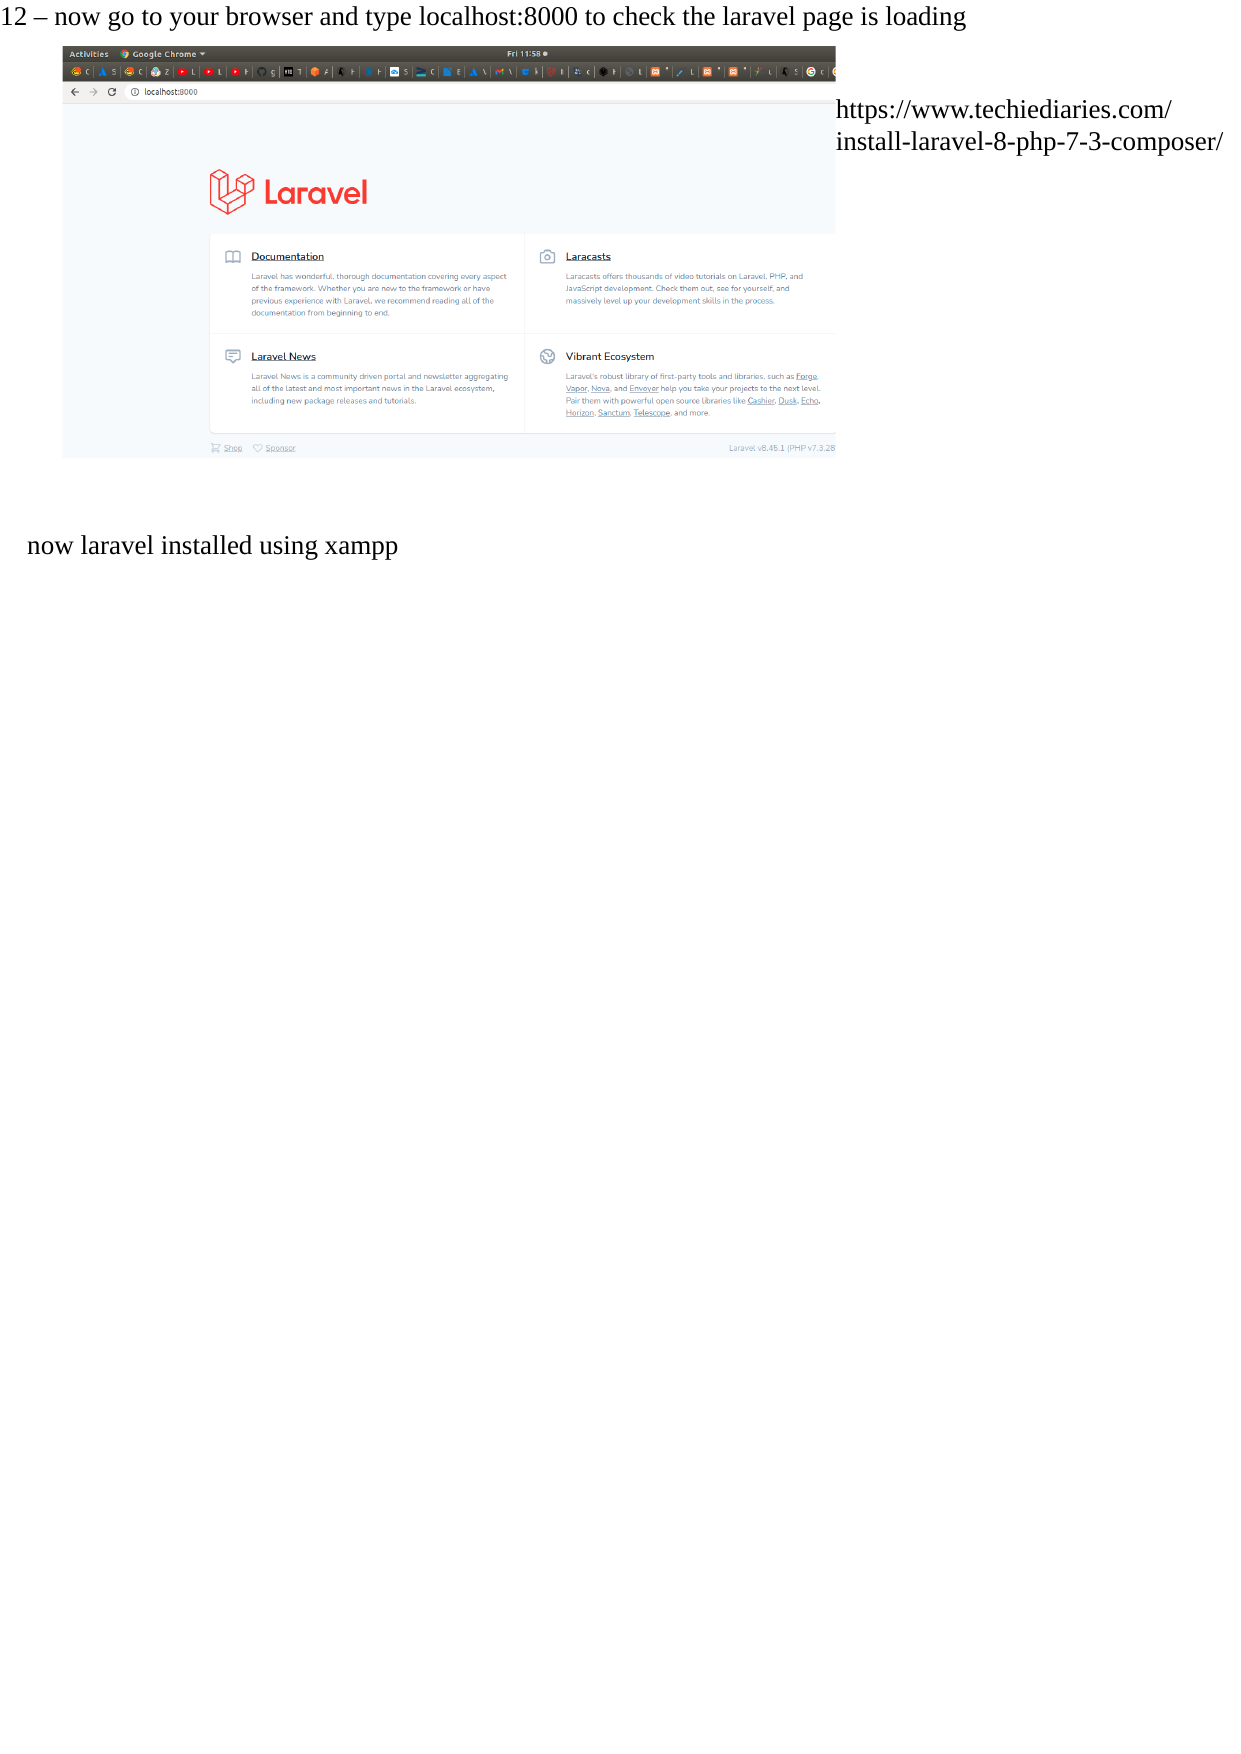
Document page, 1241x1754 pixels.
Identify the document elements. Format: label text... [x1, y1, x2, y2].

text now laravel installed using xampp [0, 529, 1240, 561]
picture [62, 46, 836, 458]
text 12 – now go to your browser and type localhost:8000 to check the laravel page is loading [0, 0, 1240, 31]
text [0, 93, 62, 156]
text https://www.techiediaries.com/install-laravel-8-php-7-3-composer/ [836, 93, 1240, 156]
